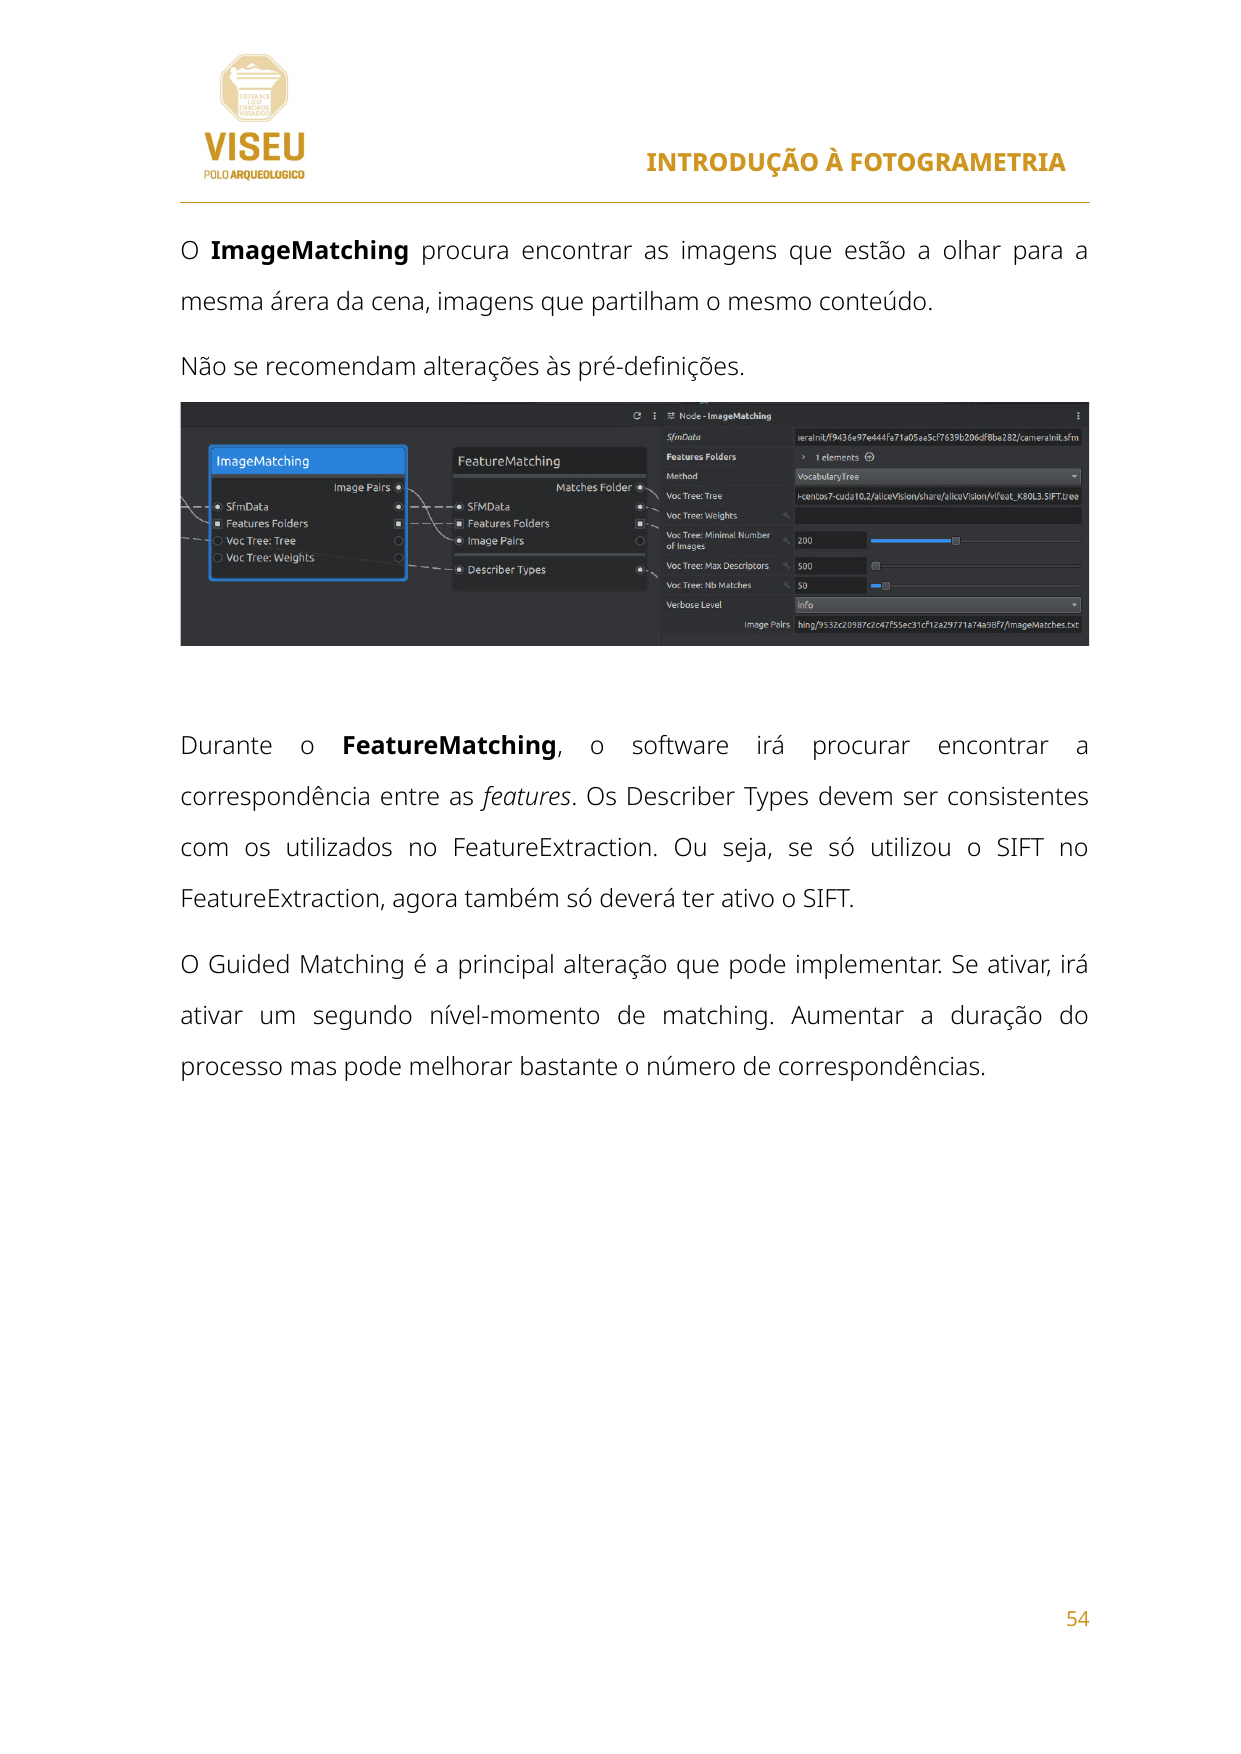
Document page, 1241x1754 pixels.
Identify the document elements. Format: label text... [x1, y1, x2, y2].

text Não se recomendam alterações às pré-definições. [180, 349, 1090, 383]
text Durante o FeatureMatching, o software irá procurar encontrar a correspondência entre as features. Os Describer Types devem ser consistentes com os utilizados no FeatureExtraction. Ou seja, se só utilizou o SIFT no FeatureExtraction, agora também só deverá ter ativo o SIFT. [180, 728, 1090, 915]
picture [180, 402, 1090, 646]
text O Guided Matching é a principal alteração que pode implementar. Se ativar, irá ativar um segundo nível-momento de matching. Aumentar a duração do processo mas pode melhorar bastante o número de correspondências. [180, 947, 1090, 1083]
text O ImageMatching procura encontrar as imagens que estão a olhar para a mesma árera da cena, imagens que partilham o mesmo conteúdo. [180, 232, 1090, 317]
